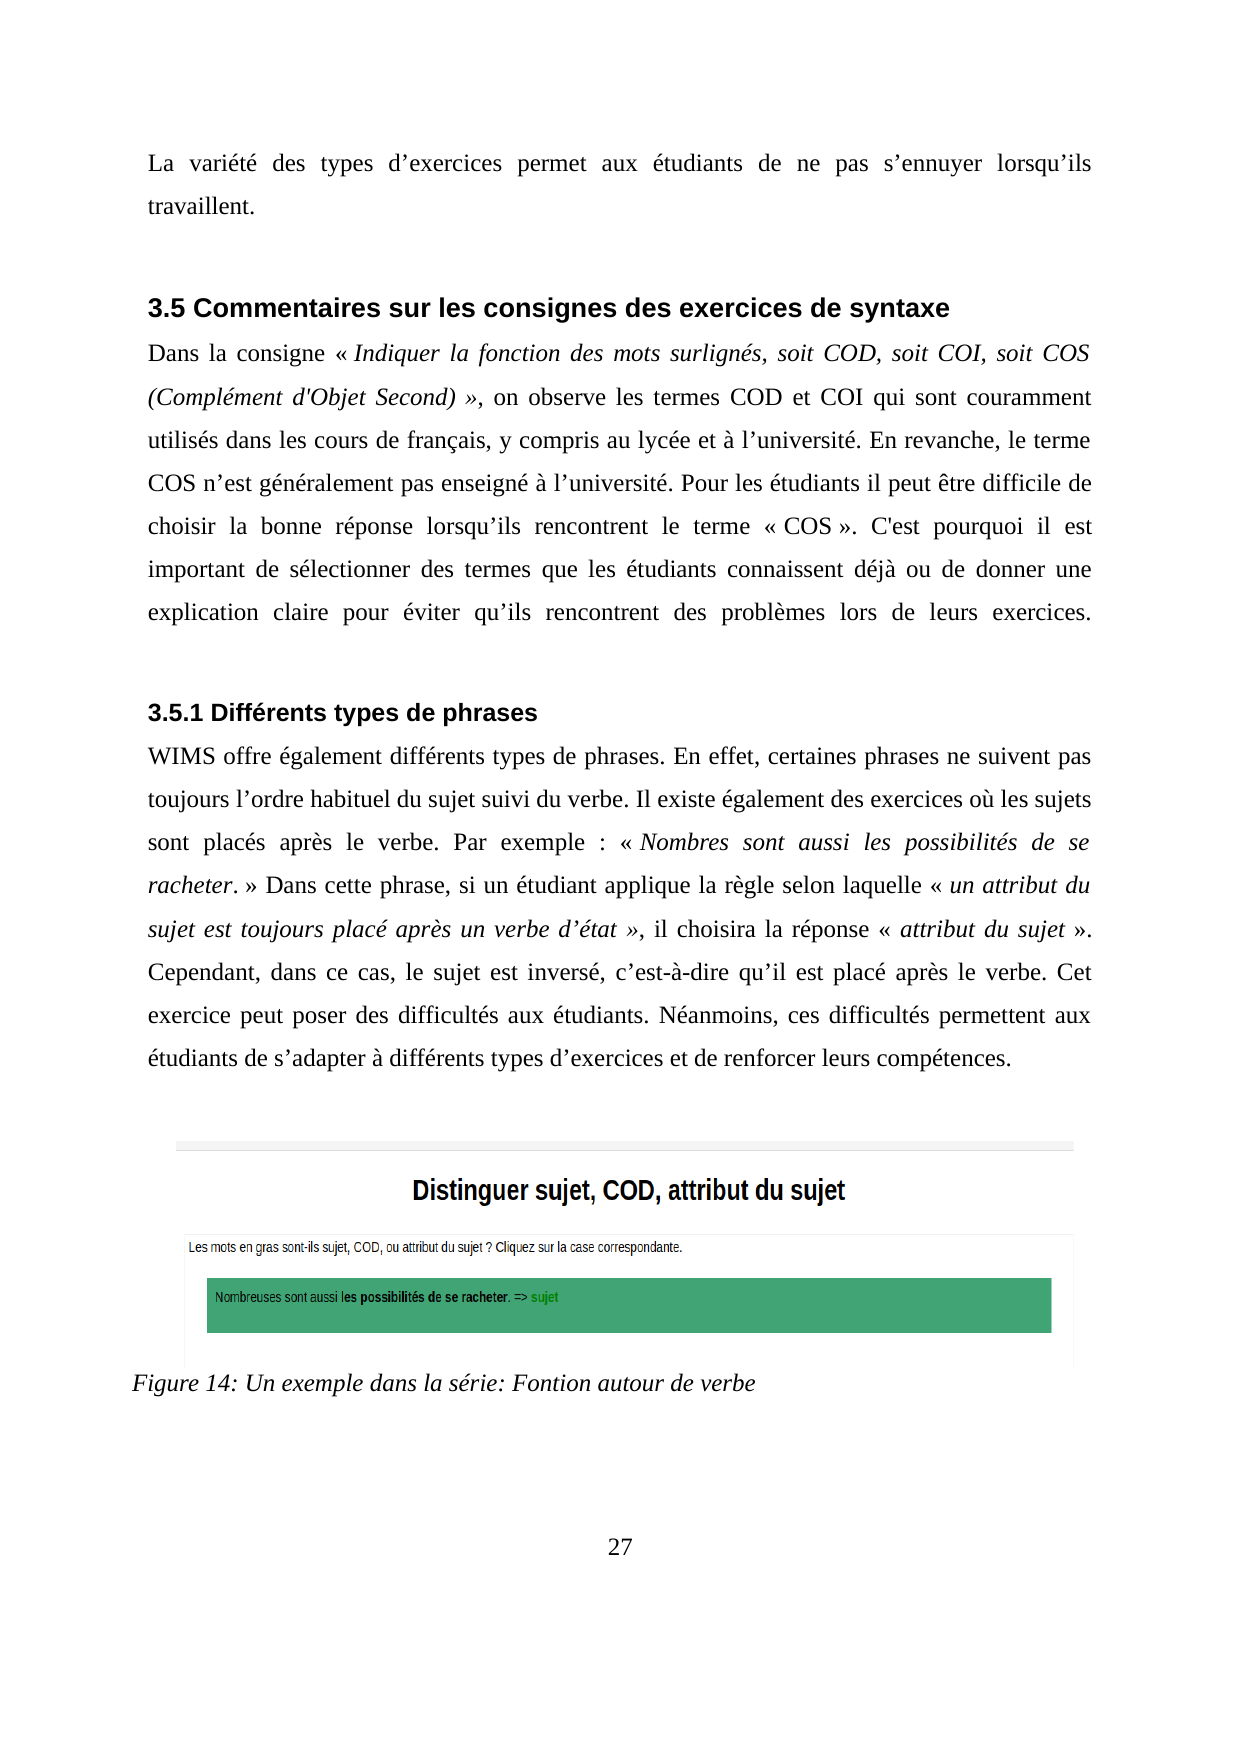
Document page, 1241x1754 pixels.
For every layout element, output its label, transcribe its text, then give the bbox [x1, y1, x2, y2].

text 3.5.1 Différents types de phrases [148, 698, 1092, 727]
text Figure 14: Un exemple dans la série: Fontion autour de verbe [132, 1160, 1132, 1397]
text Dans la consigne « Indiquer la fonction des mots surlignés, soit COD, soit COI, soit COS (Complément d'Objet Second) », on observe les termes COD et COI qui sont couramment utilisés dans les cours de français, y compris au lycée et à l’université. En revanche, le terme COS n’est généralement pas enseigné à l’université. Pour les étudiants il peut être difficile de choisir la bonne réponse lorsqu’ils rencontrent le terme « COS ». C'est pourquoi il est important de sélectionner des termes que les étudiants connaissent déjà ou de donner une explication claire pour éviter qu’ils rencontrent des problèmes lors de leurs exercices. [148, 338, 1092, 669]
text La variété des types d’exercices permet aux étudiants de ne pas s’ennuyer lorsqu’ils travaillent. [148, 148, 1092, 263]
text WIMS offre également différents types de phrases. En effet, certaines phrases ne suivent pas toujours l’ordre habituel du sujet suivi du verbe. Il existe également des exercices où les sujets sont placés après le verbe. Par exemple : « Nombres sont aussi les possibilités de se racheter. » Dans cette phrase, si un étudiant applique la règle selon laquelle « un attribut du sujet est toujours placé après un verbe d’état », il choisira la réponse « attribut du sujet ». Cependant, dans ce cas, le sujet est inversé, c’est-à-dire qu’il est placé après le verbe. Cet exercice peut poser des difficultés aux étudiants. Néanmoins, ces difficultés permettent aux étudiants de s’adapter à différents types d’exercices et de renforcer leurs compétences. [148, 741, 1092, 1072]
subtitle 3.5 Commentaires sur les consignes des exercices de syntaxe [148, 292, 1092, 323]
picture [176, 1141, 1074, 1369]
